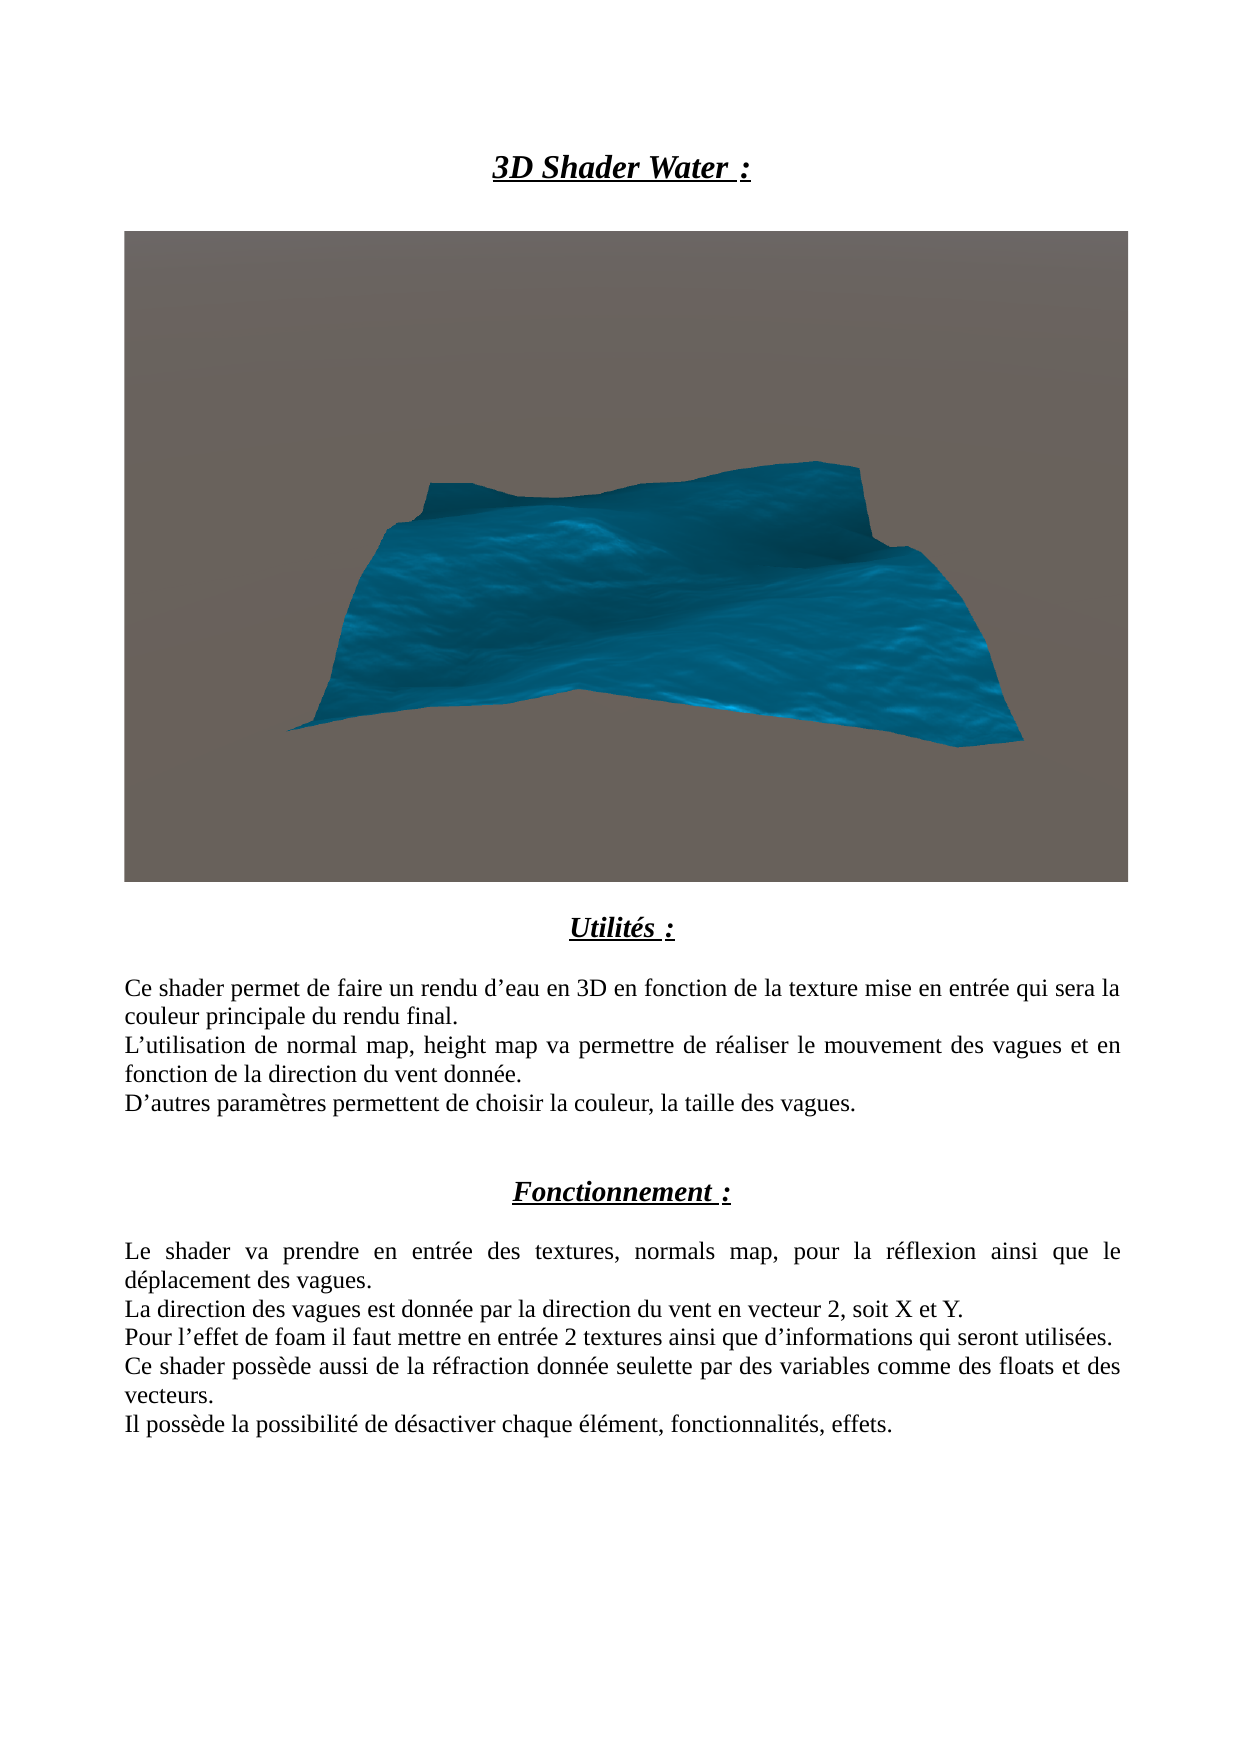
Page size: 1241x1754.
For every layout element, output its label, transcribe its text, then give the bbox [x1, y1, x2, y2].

text Pour l’effet de foam il faut mettre en entrée 2 textures ainsi que d’informations qui seront utilisées. [124, 1322, 1122, 1351]
picture [124, 231, 1129, 882]
text L’utilisation de normal map, height map va permettre de réaliser le mouvement des vagues et en fonction de la direction du vent donnée. [124, 1030, 1122, 1088]
text Utilités : [124, 910, 1122, 944]
text Le shader va prendre en entrée des textures, normals map, pour la réflexion ainsi que le déplacement des vagues. [124, 1236, 1122, 1294]
text Il possède la possibilité de désactiver chaque élément, fonctionnalités, effets. [124, 1409, 1122, 1437]
text D’autres paramètres permettent de choisir la couleur, la taille des vagues. [124, 1088, 1122, 1116]
text Fonctionnement : [124, 1174, 1122, 1207]
text Ce shader permet de faire un rendu d’eau en 3D en fonction de la texture mise en entrée qui sera la couleur principale du rendu final. [124, 973, 1122, 1030]
text La direction des vagues est donnée par la direction du vent en vecteur 2, soit X et Y. [124, 1294, 1122, 1322]
text Ce shader possède aussi de la réfraction donnée seulette par des variables comme des floats et des vecteurs. [124, 1351, 1122, 1409]
text 3D Shader Water : [124, 147, 1122, 185]
